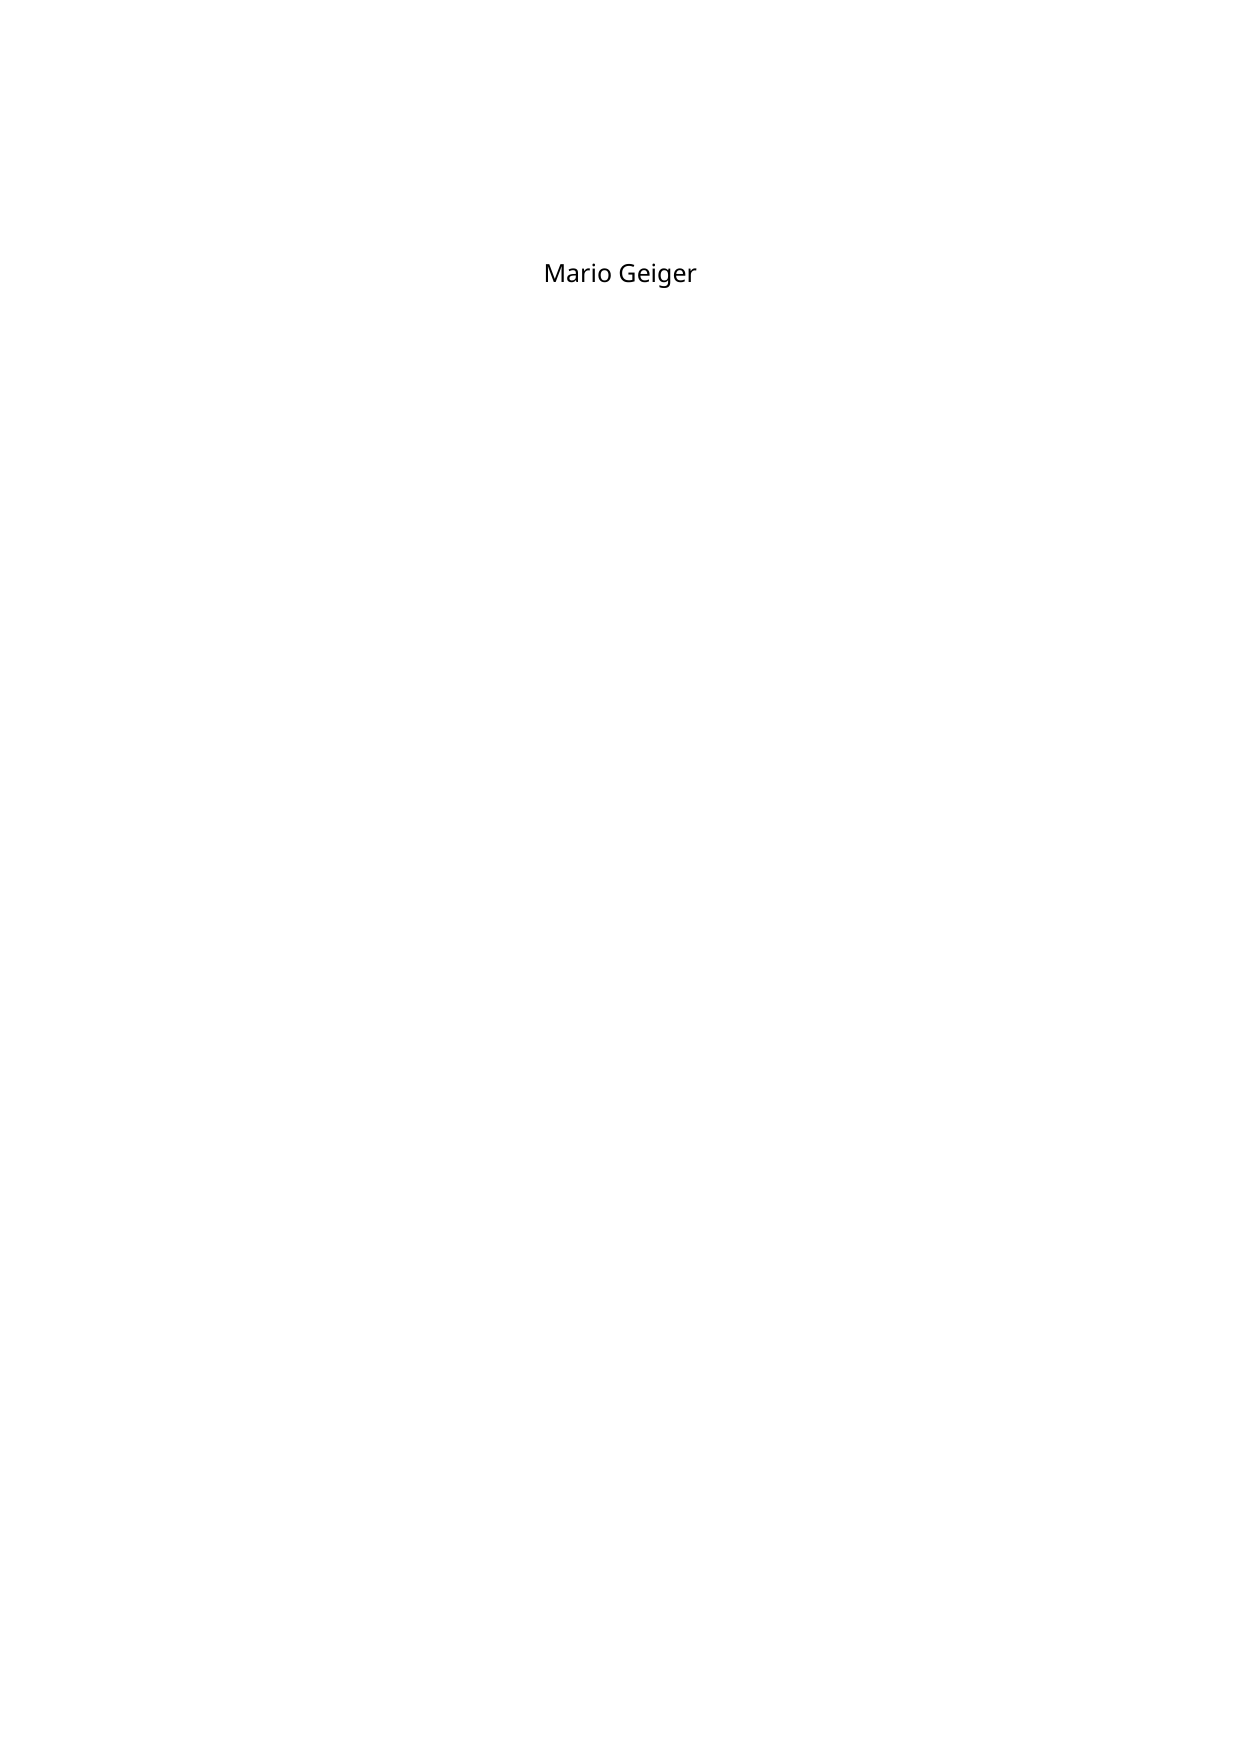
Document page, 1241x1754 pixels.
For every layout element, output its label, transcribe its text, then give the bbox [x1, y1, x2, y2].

text Mario Geiger [118, 256, 1122, 290]
